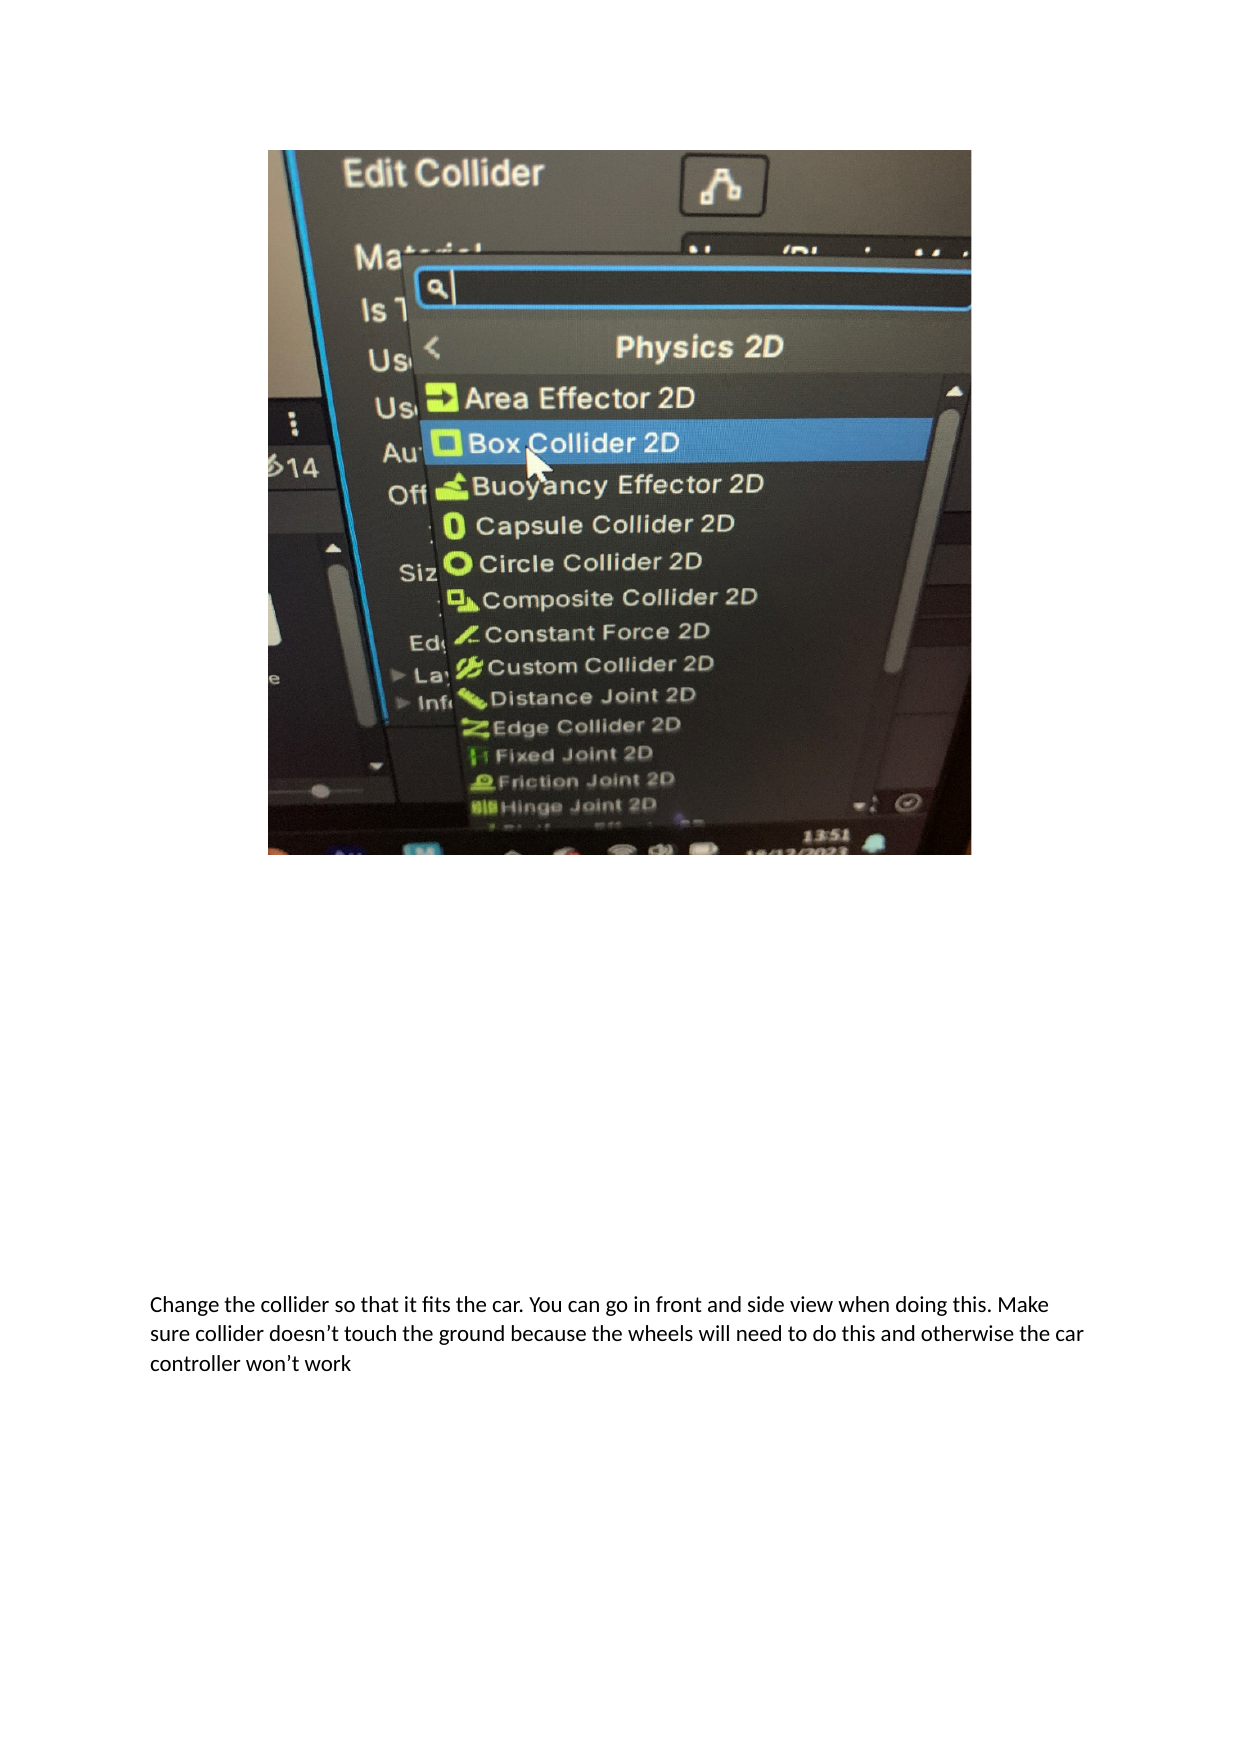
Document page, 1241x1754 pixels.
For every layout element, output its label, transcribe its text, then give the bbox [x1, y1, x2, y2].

text Change the collider so that it fits the car. You can go in front and side view when doing this. Make sure collider doesn’t touch the ground because the wheels will need to do this and otherwise the car controller won’t work [150, 1290, 1090, 1377]
